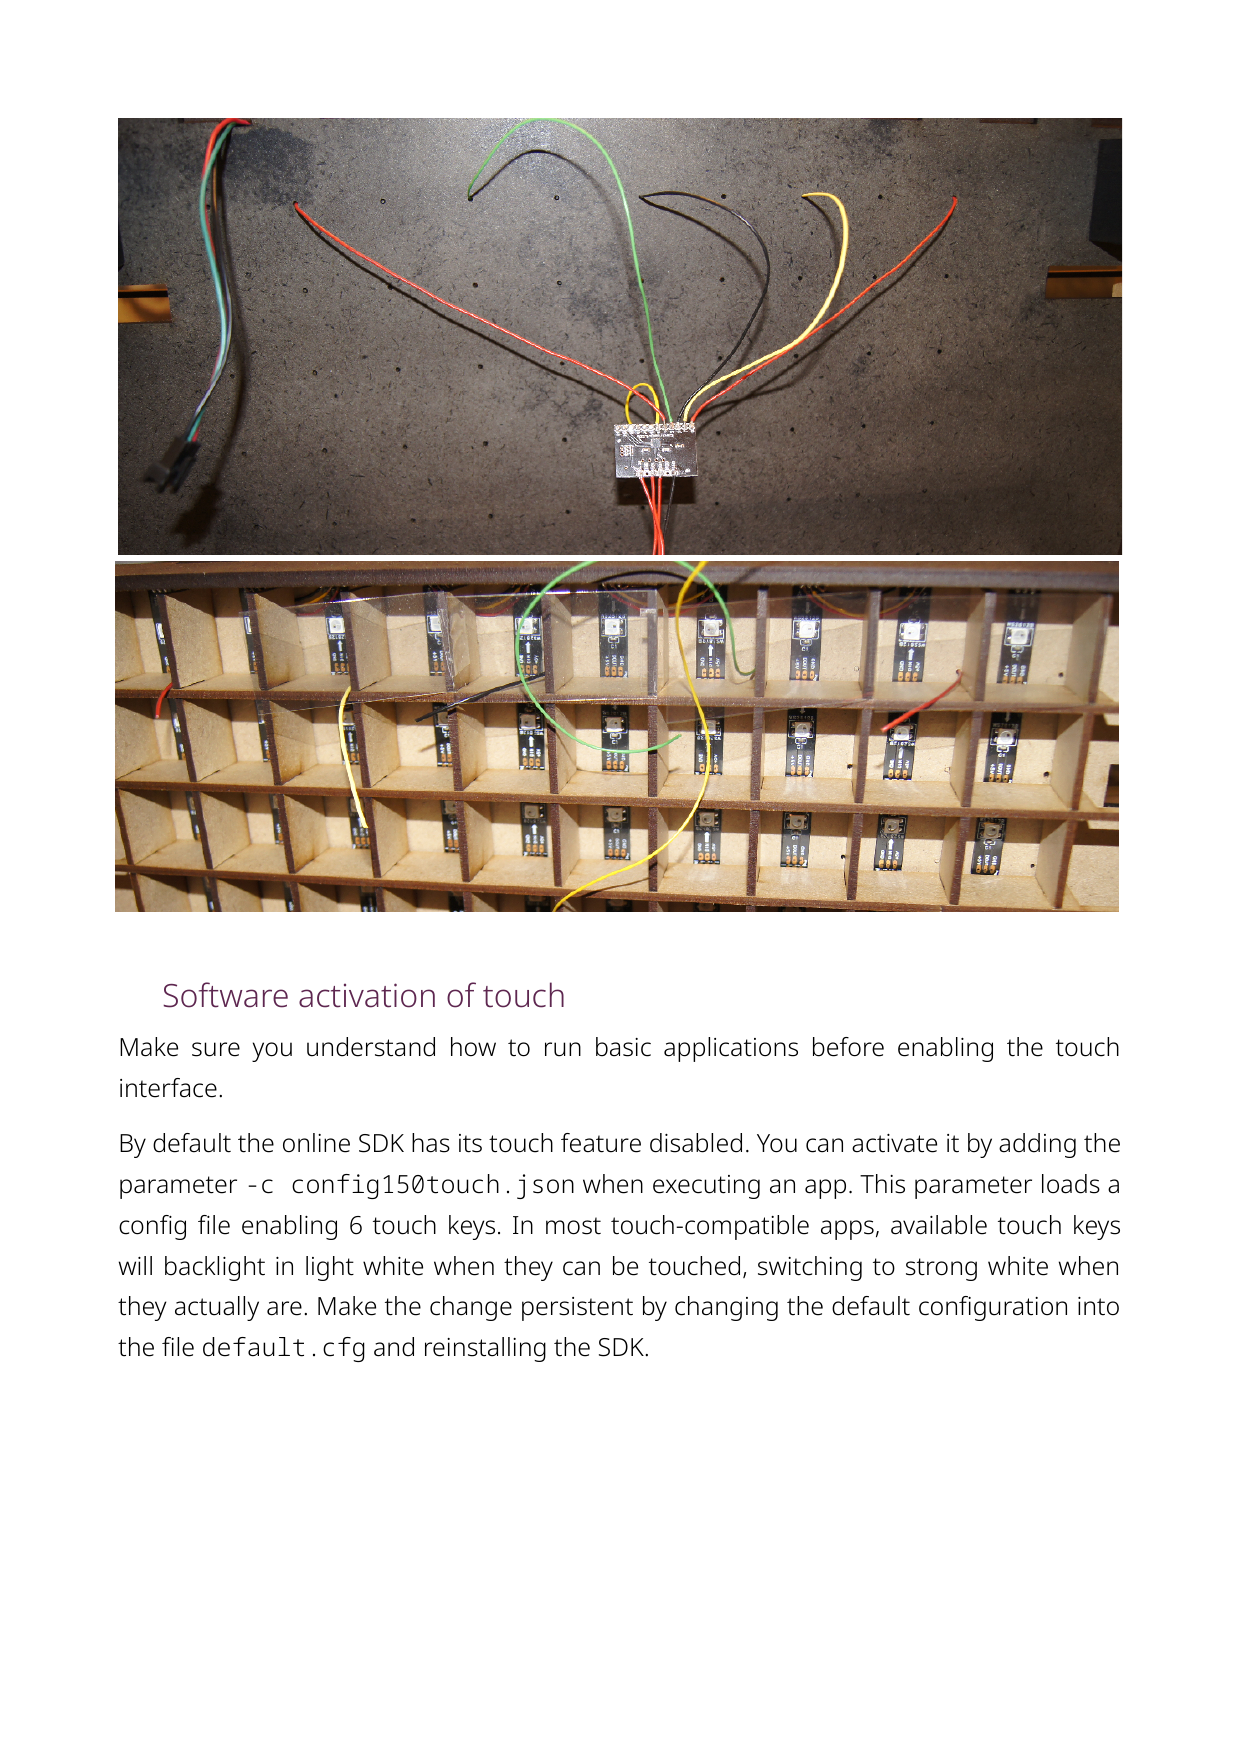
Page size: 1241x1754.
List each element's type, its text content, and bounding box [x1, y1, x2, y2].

text Make sure you understand how to run basic applications before enabling the touch interface. [118, 1029, 1122, 1104]
picture [118, 118, 1123, 555]
picture [115, 561, 1119, 912]
subtitle Software activation of touch [162, 973, 1122, 1017]
text By default the online SDK has its touch feature disabled. You can activate it by adding the parameter -c config150touch.json when executing an app. This parameter loads a config file enabling 6 touch keys. In most touch-compatible apps, available touch keys will backlight in light white when they can be touched, switching to strong white when they actually are. Make the change persistent by changing the default configuration into the file default.cfg and reinstalling the SDK. [118, 1126, 1122, 1364]
